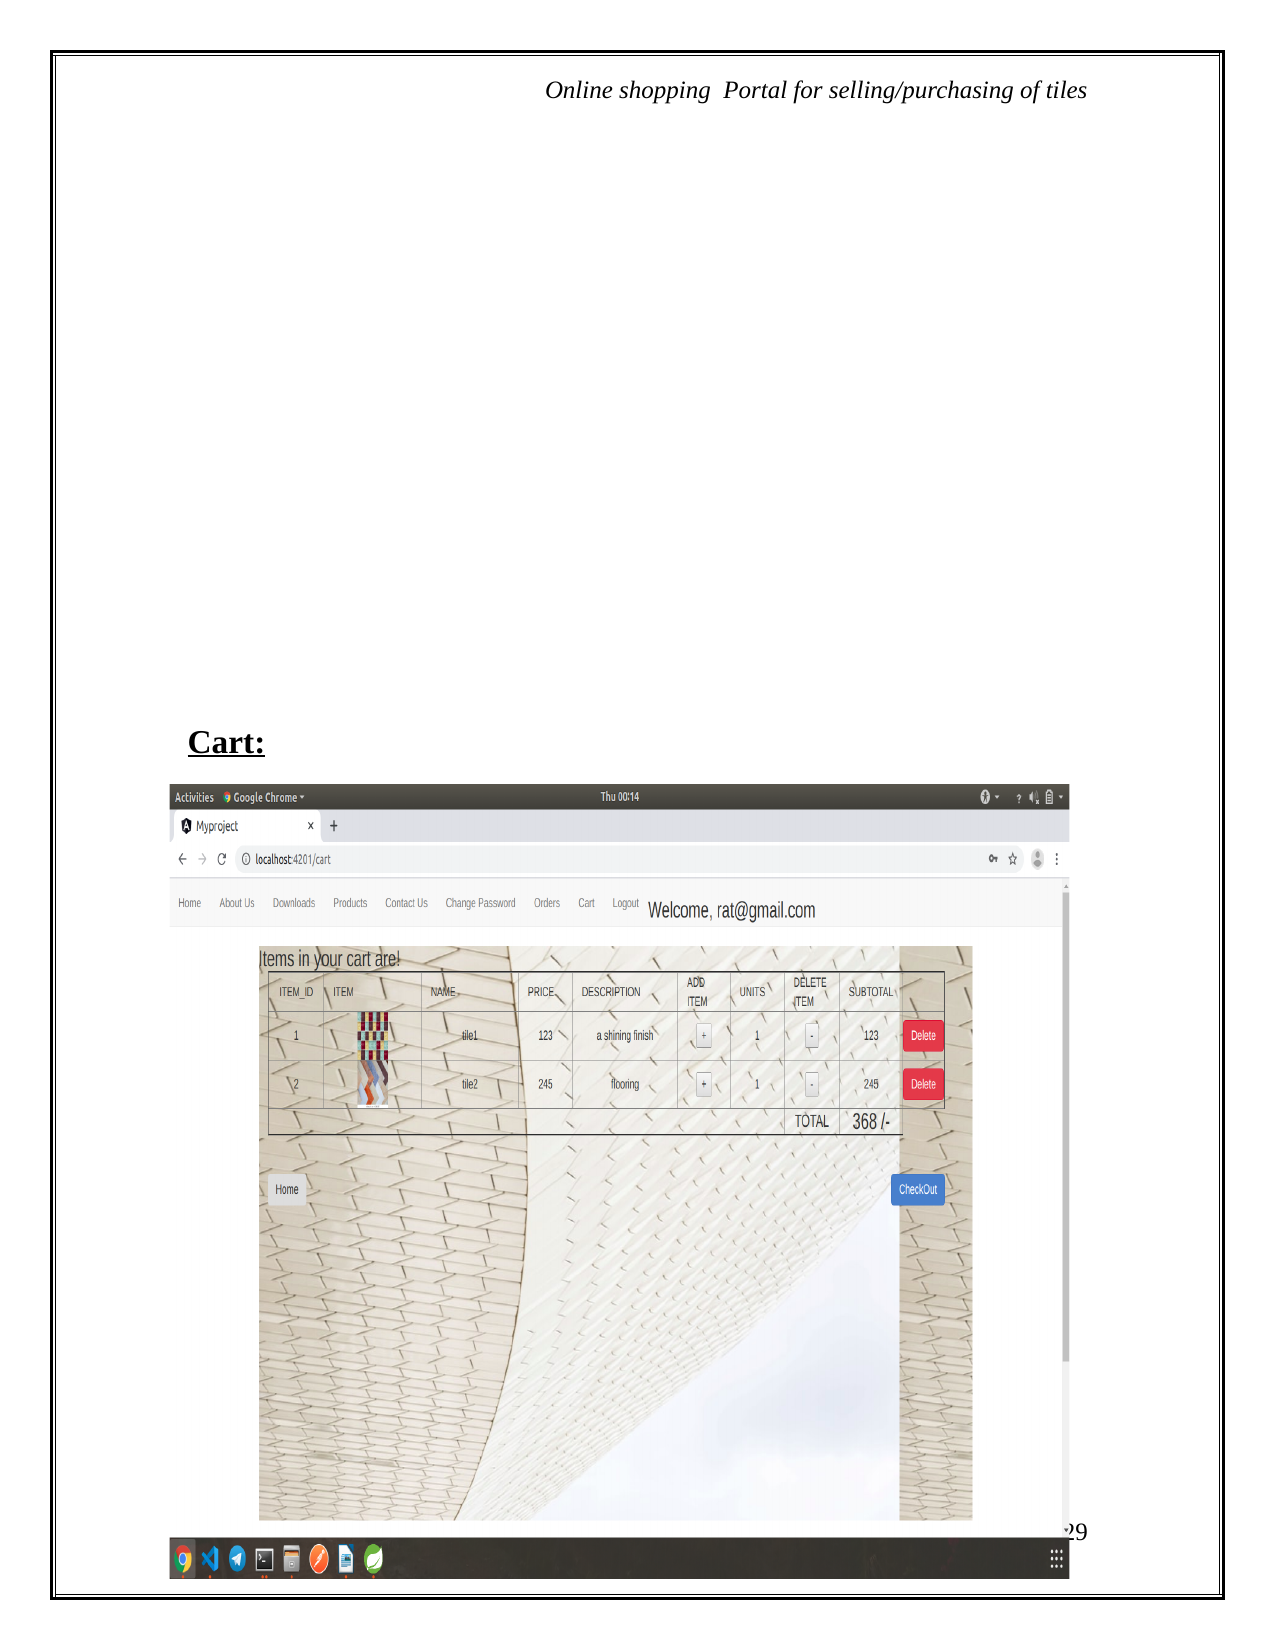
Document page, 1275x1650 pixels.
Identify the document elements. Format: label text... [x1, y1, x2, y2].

title Cart: [187, 722, 1087, 760]
picture [169, 784, 1070, 1579]
